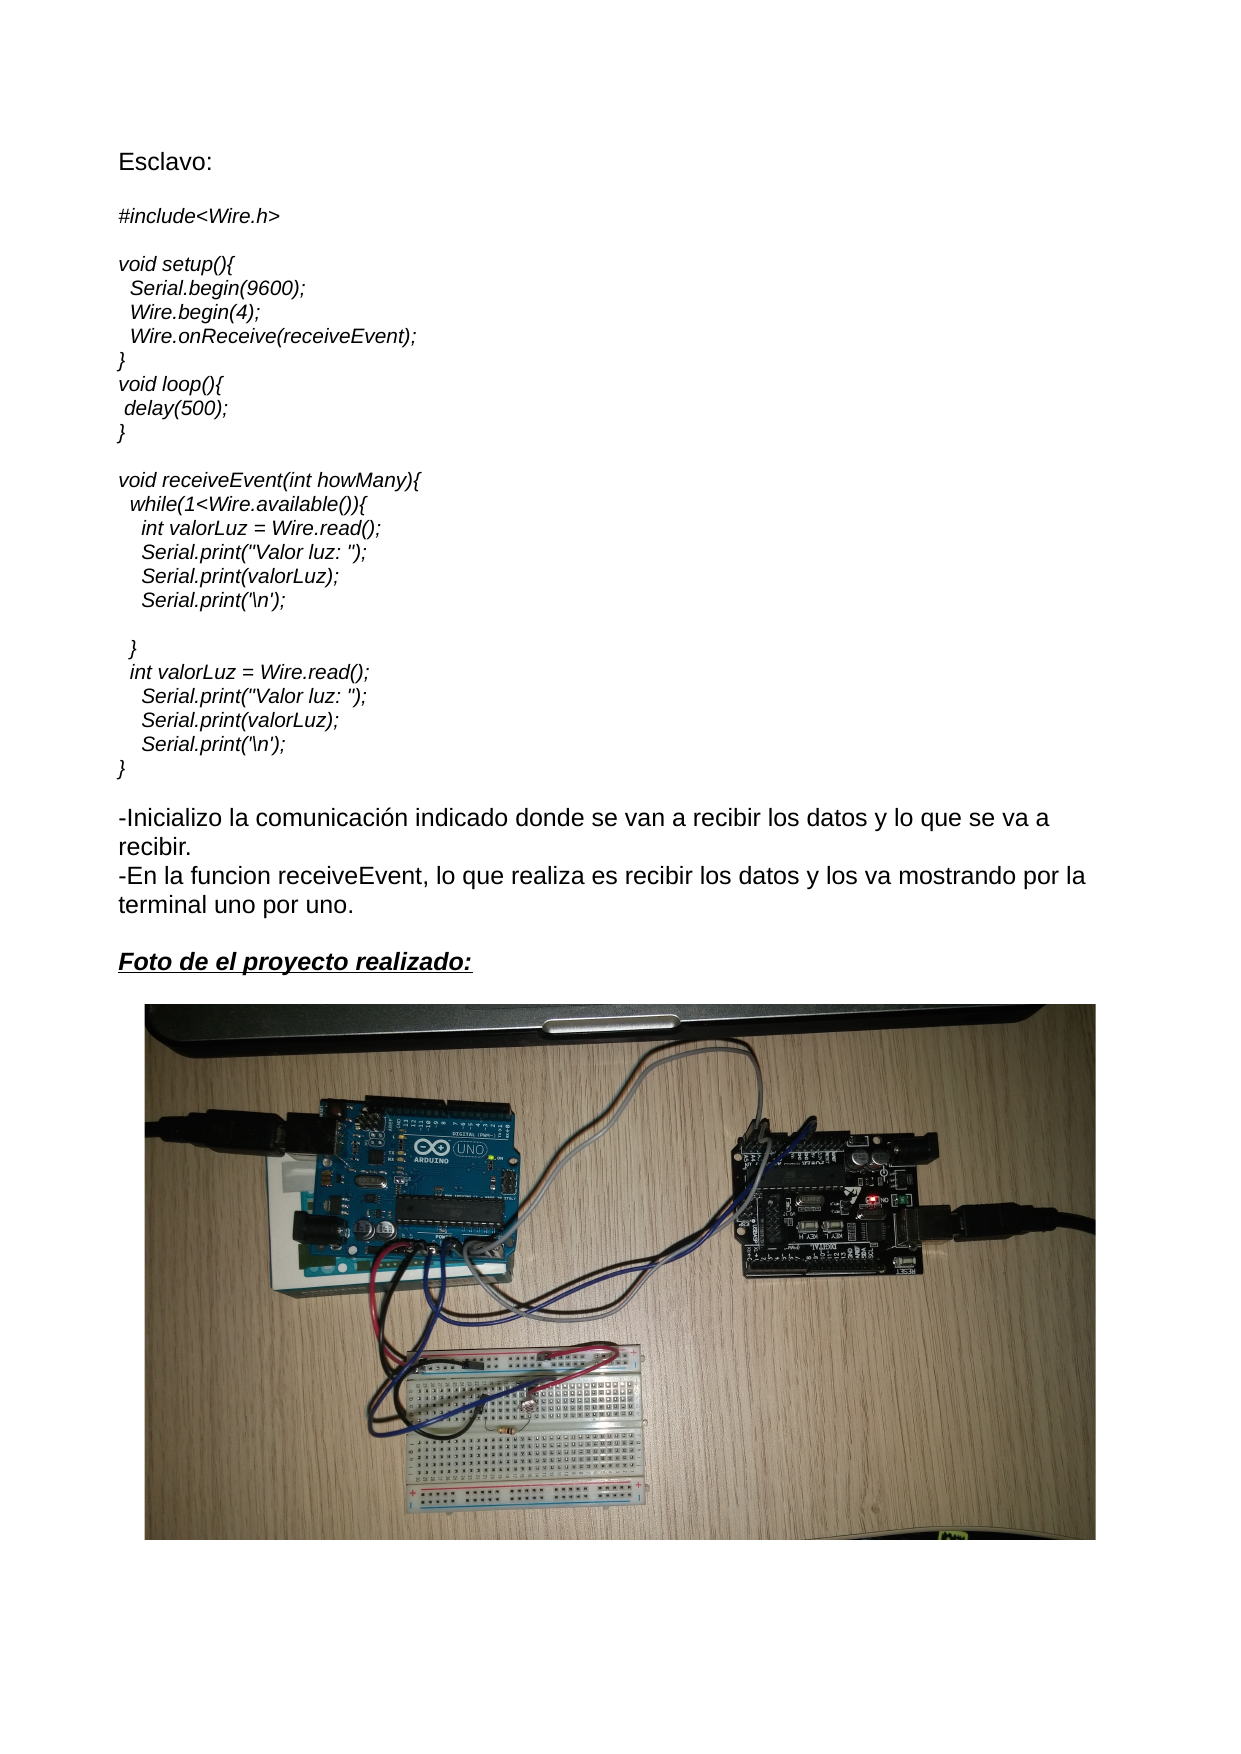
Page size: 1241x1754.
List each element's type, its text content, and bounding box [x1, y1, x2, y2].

text Serial.print(valorLuz); [118, 564, 1122, 588]
text } [118, 755, 1122, 779]
text Serial.print("Valor luz: "); [118, 540, 1122, 564]
text Serial.print(valorLuz); [118, 707, 1122, 731]
text Serial.begin(9600); [118, 276, 1122, 300]
text void setup(){ [118, 252, 1122, 276]
text Serial.print("Valor luz: "); [118, 683, 1122, 707]
text Wire.begin(4); [118, 300, 1122, 324]
text int valorLuz = Wire.read(); [118, 516, 1122, 540]
text } [118, 348, 1122, 372]
text Foto de el proyecto realizado: [118, 947, 1122, 976]
text -En la funcion receiveEvent, lo que realiza es recibir los datos y los va mostrando por la terminal uno por uno. [118, 861, 1122, 918]
text int valorLuz = Wire.read(); [118, 659, 1122, 683]
text #include<Wire.h> [118, 204, 1122, 228]
picture [144, 1004, 1096, 1540]
text void receiveEvent(int howMany){ [118, 468, 1122, 492]
text Esclavo: [118, 147, 1122, 176]
text } [118, 420, 1122, 444]
text } [118, 636, 1122, 659]
text -Inicializo la comunicación indicado donde se van a recibir los datos y lo que se va a recibir. [118, 803, 1122, 861]
text Wire.onReceive(receiveEvent); [118, 324, 1122, 348]
text Serial.print('\n'); [118, 731, 1122, 755]
text while(1<Wire.available()){ [118, 492, 1122, 516]
text Serial.print('\n'); [118, 588, 1122, 612]
text delay(500); [118, 396, 1122, 420]
text void loop(){ [118, 372, 1122, 396]
